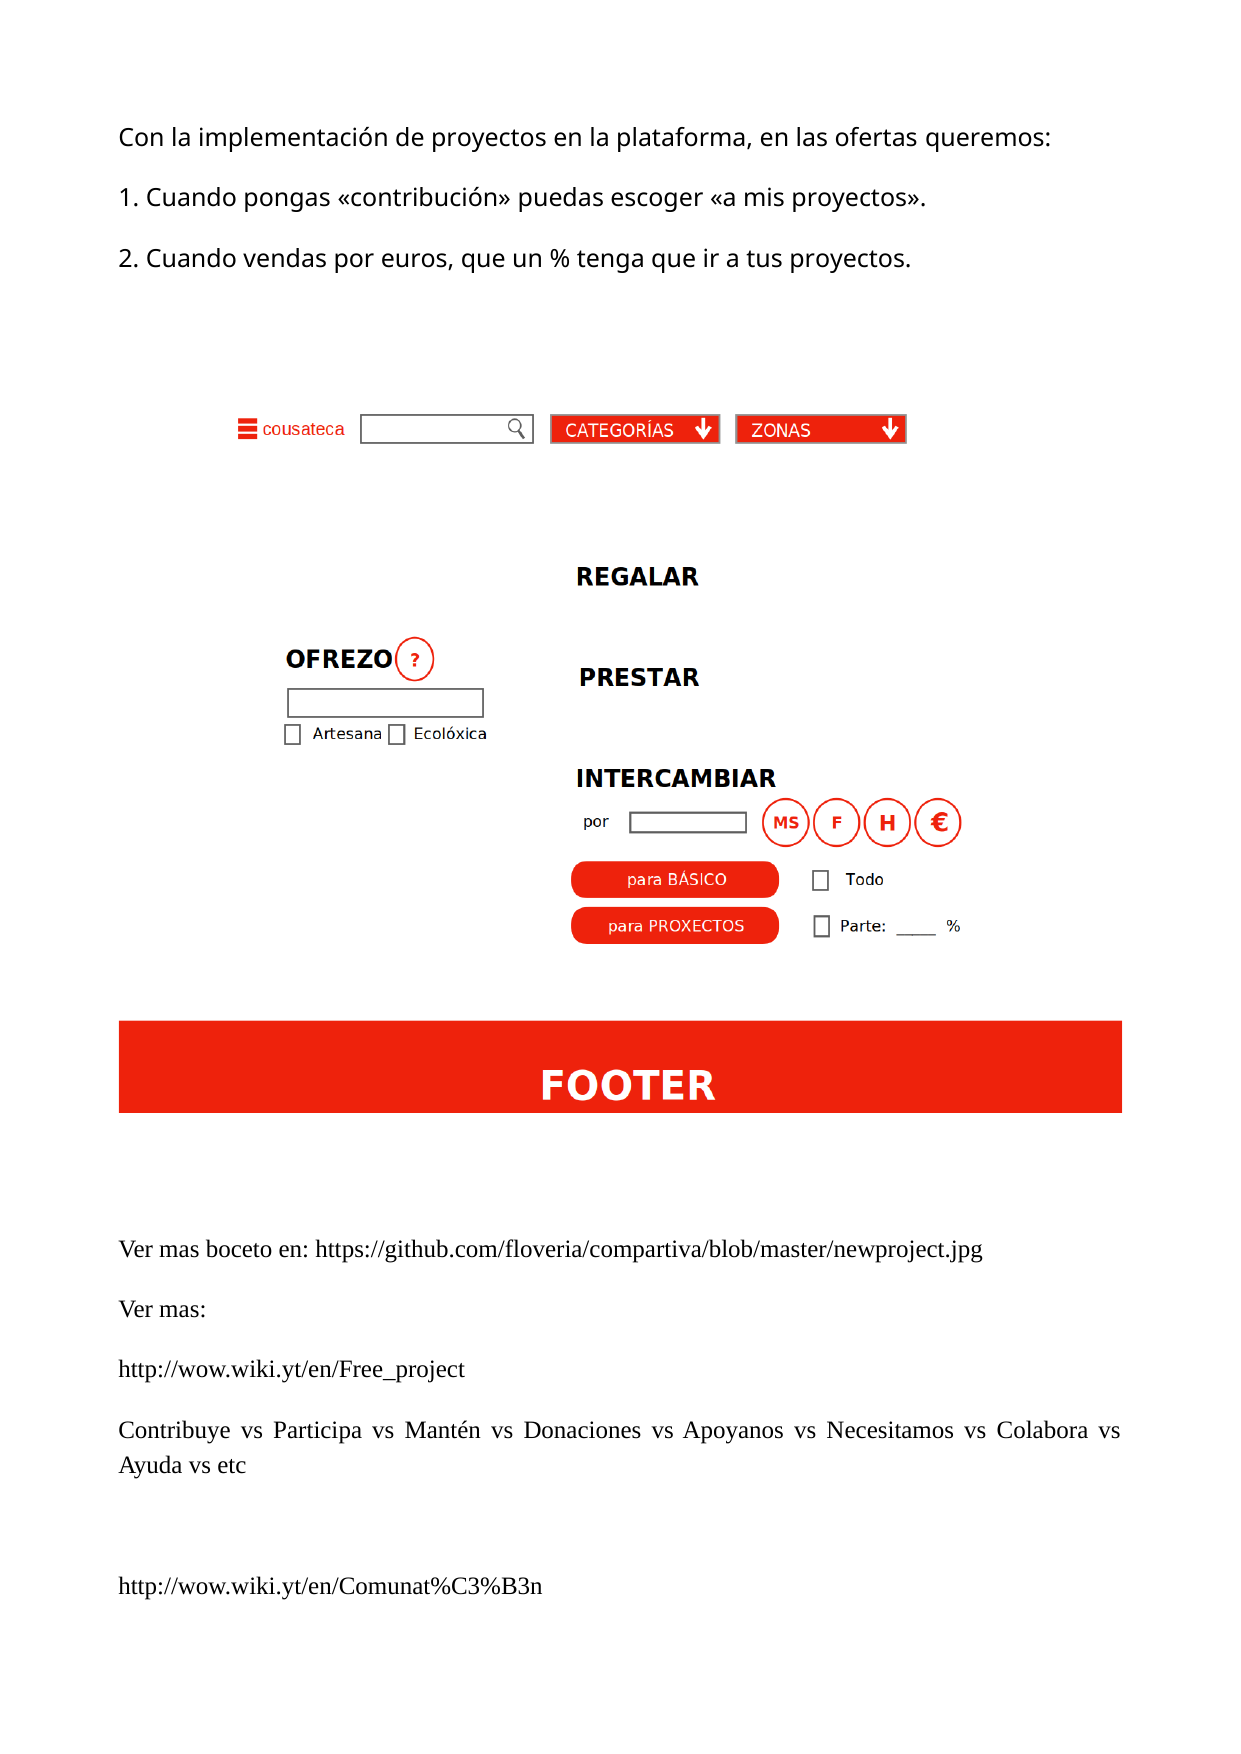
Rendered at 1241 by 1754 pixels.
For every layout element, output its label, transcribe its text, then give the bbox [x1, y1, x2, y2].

text 1. Cuando pongas «contribución» puedas escoger «a mis proyectos». [118, 178, 1122, 214]
text Con la implementación de proyectos en la plataforma, en las ofertas queremos: [118, 118, 1122, 153]
text 2. Cuando vendas por euros, que un % tenga que ir a tus proyectos. [118, 239, 1122, 274]
text Ver mas boceto en: https://github.com/floveria/compartiva/blob/master/newproject.jpg [118, 1227, 1122, 1262]
picture [118, 359, 1123, 1113]
text http://wow.wiki.yt/en/Free_project [118, 1348, 1122, 1383]
text http://wow.wiki.yt/en/Comunat%C3%B3n [118, 1564, 1122, 1600]
text Contribuye vs Participa vs Mantén vs Donaciones vs Apoyanos vs Necesitamos vs Colabora vs Ayuda vs etc [118, 1408, 1122, 1479]
text Ver mas: [118, 1287, 1122, 1323]
